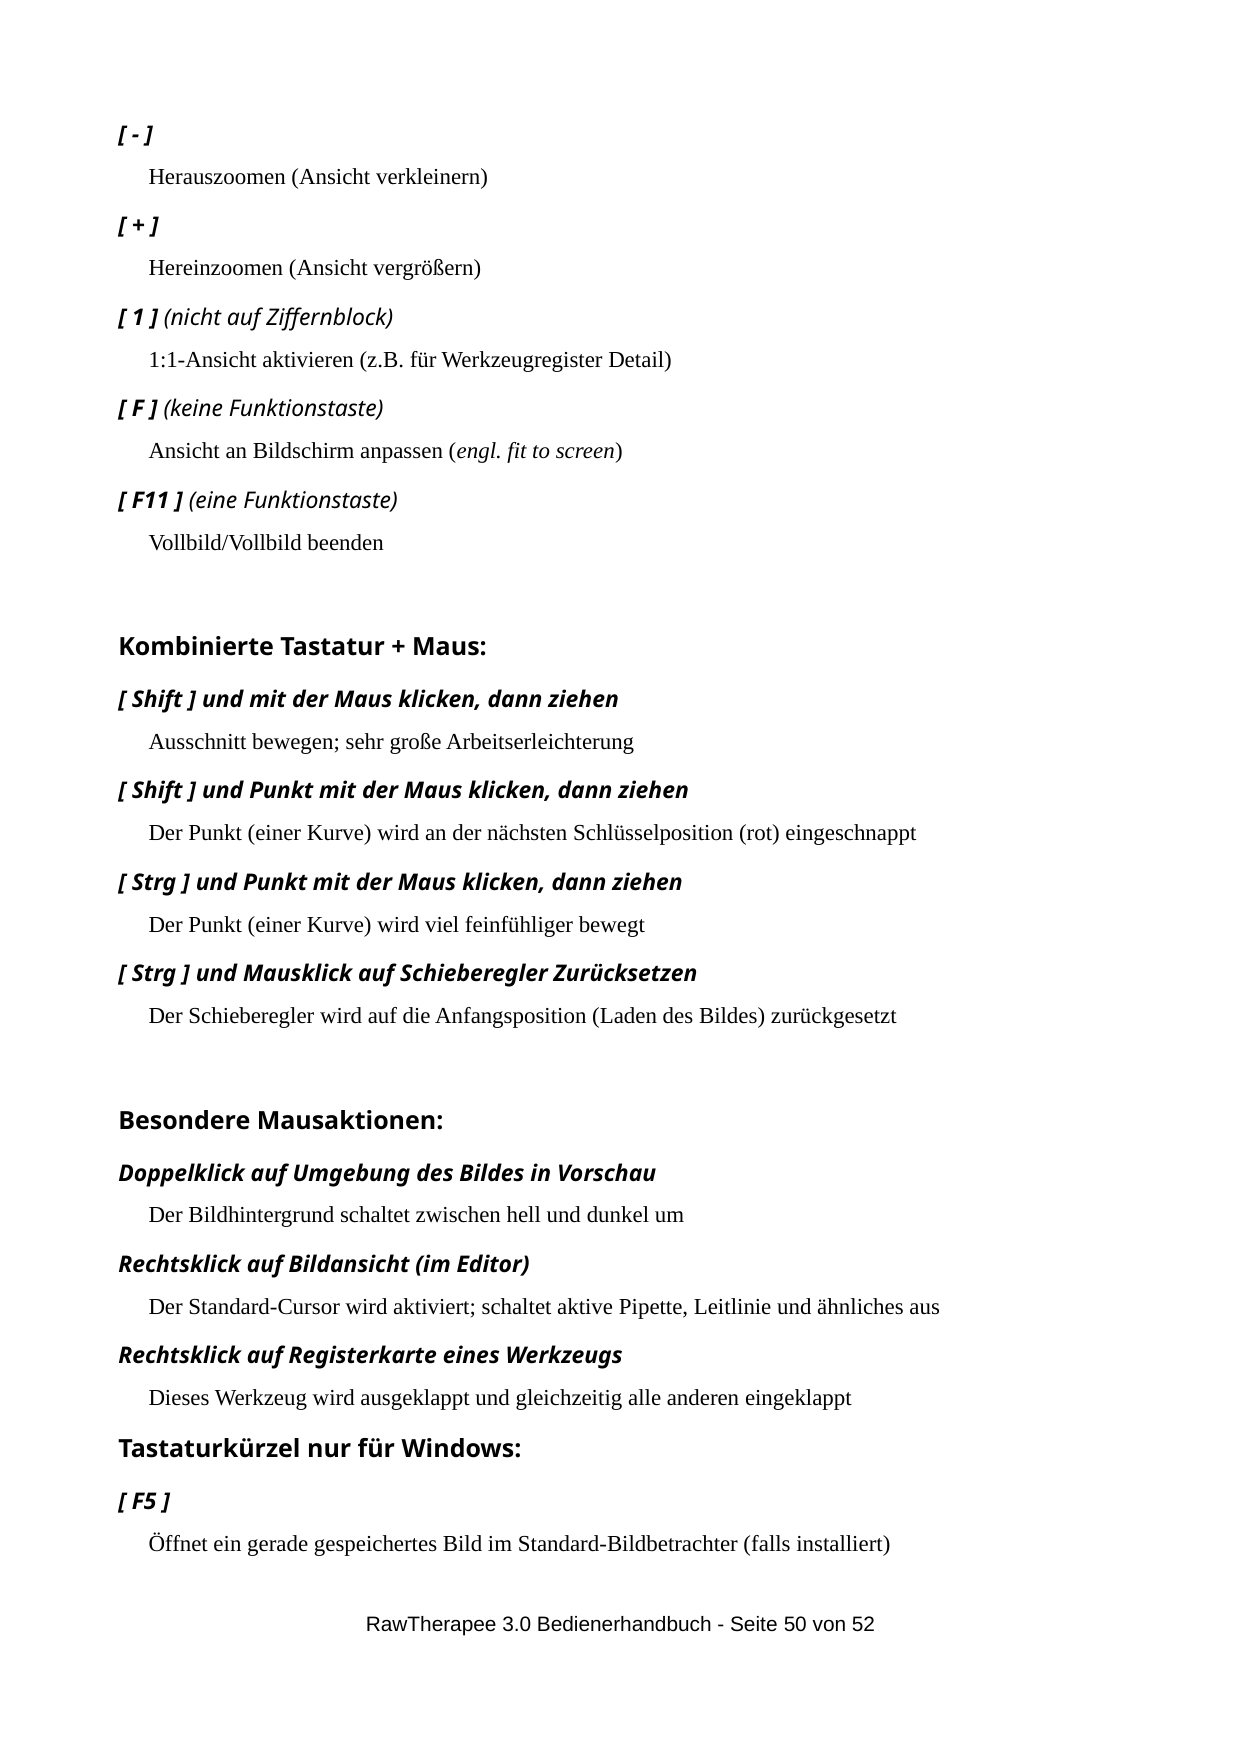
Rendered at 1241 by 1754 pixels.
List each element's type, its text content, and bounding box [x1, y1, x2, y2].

text Öffnet ein gerade gespeichertes Bild im Standard-Bildbetrachter (falls installiert) [148, 1526, 1122, 1556]
subtitle Rechtsklick auf Registerkarte eines Werkzeugs [118, 1339, 1122, 1371]
text Hereinzoomen (Ansicht vergrößern) [148, 251, 1122, 281]
text Vollbild/Vollbild beenden [148, 525, 1122, 555]
text Der Punkt (einer Kurve) wird an der nächsten Schlüsselposition (rot) eingeschnappt [148, 816, 1122, 846]
subtitle [ F5 ] [118, 1485, 1122, 1516]
subtitle Rechtsklick auf Bildansicht (im Editor) [118, 1248, 1122, 1279]
subtitle Besondere Mausaktionen: [118, 1102, 1122, 1137]
text Ansicht an Bildschirm anpassen (engl. fit to screen) [148, 433, 1122, 463]
text Der Standard-Cursor wird aktiviert; schaltet aktive Pipette, Leitlinie und ähnliches aus [148, 1289, 1122, 1319]
text Ausschnitt bewegen; sehr große Arbeitserleichterung [148, 724, 1122, 754]
text Dieses Werkzeug wird ausgeklappt und gleichzeitig alle anderen eingeklappt [148, 1381, 1122, 1411]
subtitle [ Strg ] und Punkt mit der Maus klicken, dann ziehen [118, 866, 1122, 897]
subtitle [ + ] [118, 209, 1122, 241]
text Der Schieberegler wird auf die Anfangsposition (Laden des Bildes) zurückgesetzt [148, 998, 1122, 1028]
text Der Bildhintergrund schaltet zwischen hell und dunkel um [148, 1198, 1122, 1228]
subtitle [ - ] [118, 118, 1122, 149]
text Der Punkt (einer Kurve) wird viel feinfühliger bewegt [148, 907, 1122, 937]
text 1:1-Ansicht aktivieren (z.B. für Werkzeugregister Detail) [148, 342, 1122, 372]
subtitle [ Shift ] und Punkt mit der Maus klicken, dann ziehen [118, 774, 1122, 806]
text Herauszoomen (Ansicht verkleinern) [148, 159, 1122, 189]
subtitle Doppelklick auf Umgebung des Bildes in Vorschau [118, 1157, 1122, 1188]
subtitle [ F ] (keine Funktionstaste) [118, 392, 1122, 423]
subtitle Tastaturkürzel nur für Windows: [118, 1431, 1122, 1465]
subtitle [ Shift ] und mit der Maus klicken, dann ziehen [118, 683, 1122, 714]
subtitle [ F11 ] (eine Funktionstaste) [118, 483, 1122, 515]
subtitle Kombinierte Tastatur + Maus: [118, 629, 1122, 663]
subtitle [ 1 ] (nicht auf Ziffernblock) [118, 301, 1122, 332]
subtitle [ Strg ] und Mausklick auf Schieberegler Zurücksetzen [118, 957, 1122, 988]
